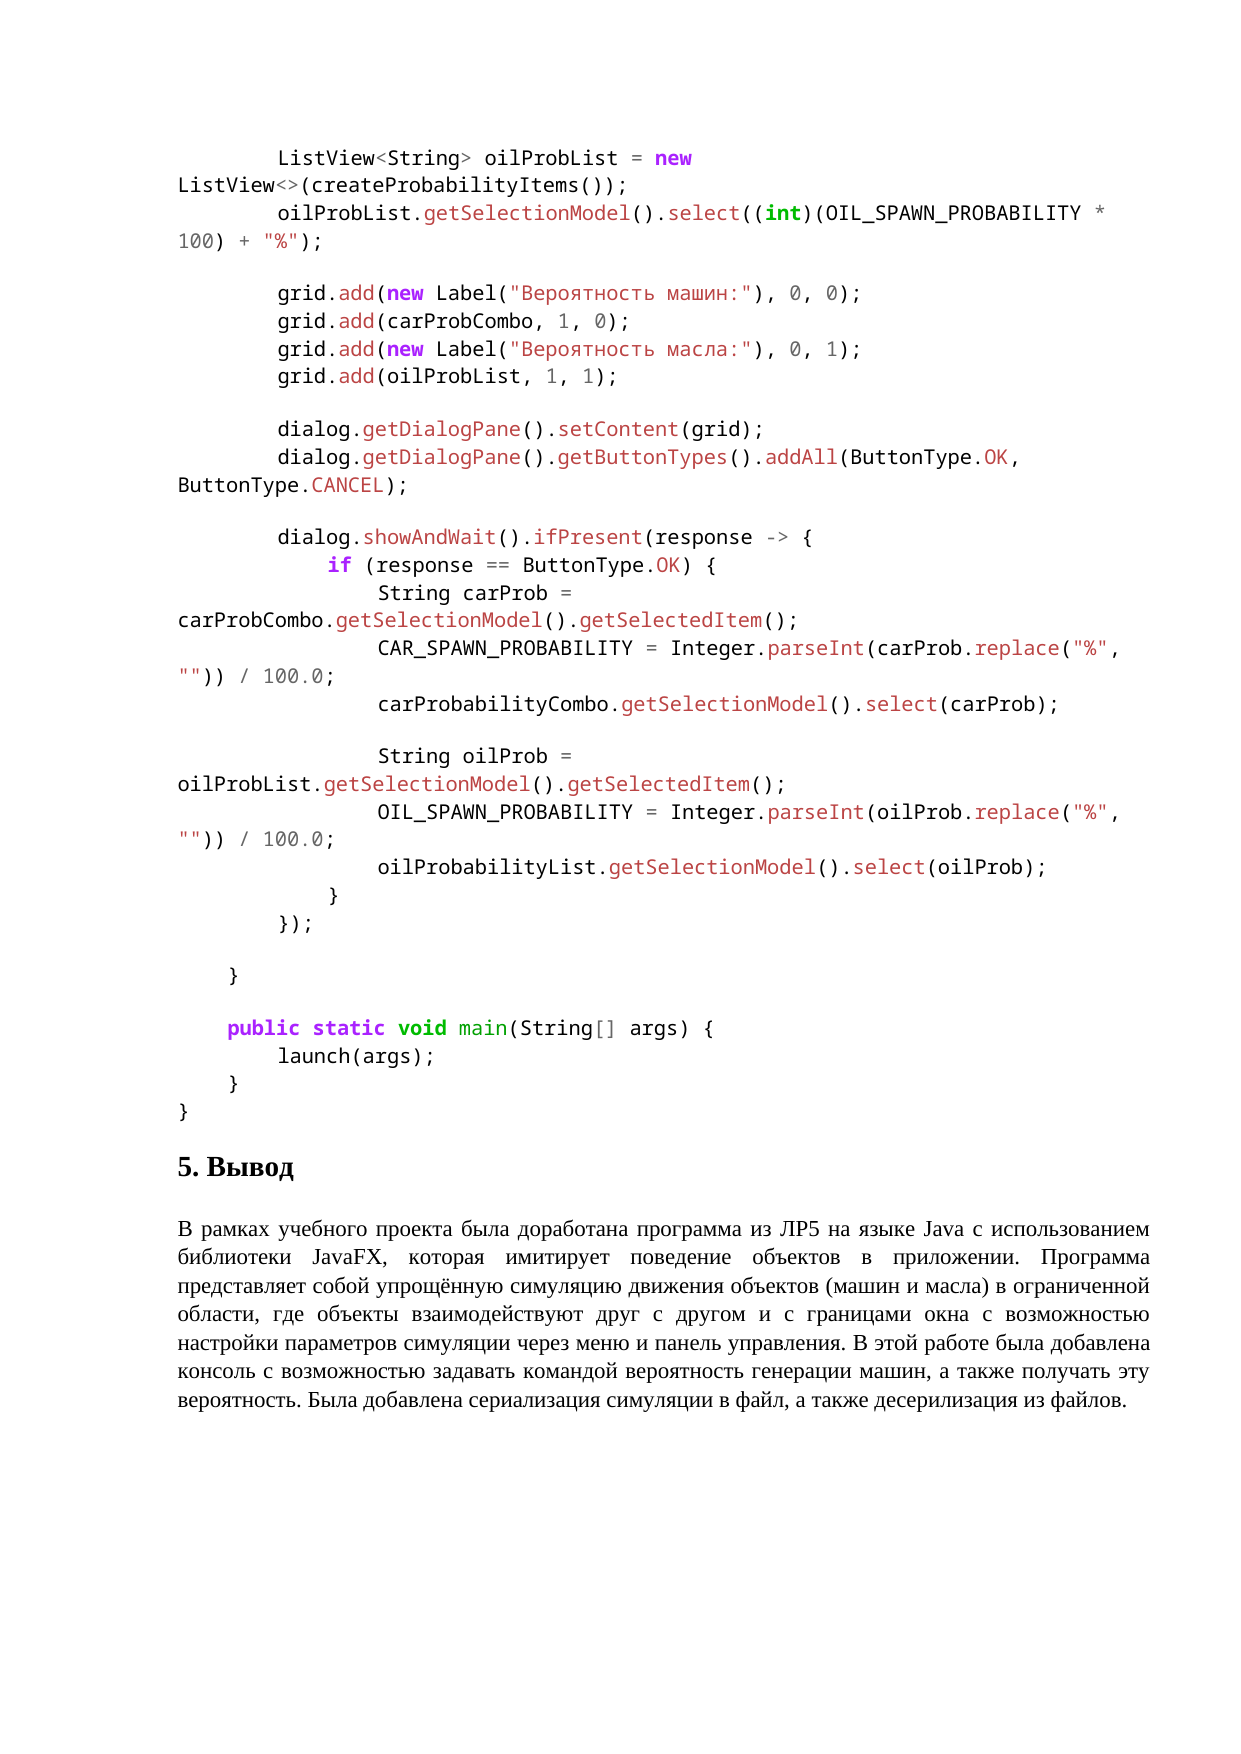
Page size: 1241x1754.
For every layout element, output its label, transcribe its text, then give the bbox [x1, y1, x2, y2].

text grid.add(new Label("Вероятность машин:"), 0, 0); [177, 279, 1152, 307]
text public static void main(String[] args) { [177, 1013, 1152, 1041]
text ListView<String> oilProbList = new ListView<>(createProbabilityItems()); [177, 143, 1152, 198]
text String carProb = carProbCombo.getSelectionModel().getSelectedItem(); [177, 578, 1152, 634]
text grid.add(carProbCombo, 1, 0); [177, 307, 1152, 334]
text if (response == ButtonType.OK) { [177, 551, 1152, 578]
text } [177, 880, 1152, 908]
text }); [177, 908, 1152, 936]
text grid.add(oilProbList, 1, 1); [177, 362, 1152, 390]
text В рамках учебного проекта была доработана программа из ЛР5 на языке Java с использованием библиотеки JavaFX, которая имитирует поведение объектов в приложении. Программа представляет собой упрощённую симуляцию движения объектов (машин и масла) в ограниченной области, где объекты взаимодействуют друг с другом и с границами окна с возможностью настройки параметров симуляции через меню и панель управления. В этой работе была добавлена консоль с возможностью задавать командой вероятность генерации машин, а также получать эту вероятность. Была добавлена сериализация симуляции в файл, а также десерилизация из файлов. [177, 1215, 1152, 1412]
text dialog.getDialogPane().setContent(grid); [177, 415, 1152, 442]
text oilProbabilityList.getSelectionModel().select(oilProb); [177, 853, 1152, 880]
text } [177, 961, 1152, 988]
text OIL_SPAWN_PROBABILITY = Integer.parseInt(oilProb.replace("%", "")) / 100.0; [177, 797, 1152, 853]
text launch(args); [177, 1041, 1152, 1069]
text String oilProb = oilProbList.getSelectionModel().getSelectedItem(); [177, 742, 1152, 797]
text CAR_SPAWN_PROBABILITY = Integer.parseInt(carProb.replace("%", "")) / 100.0; [177, 634, 1152, 689]
text dialog.showAndWait().ifPresent(response -> { [177, 523, 1152, 551]
text grid.add(new Label("Вероятность масла:"), 0, 1); [177, 334, 1152, 362]
text } [177, 1069, 1152, 1097]
text } [177, 1097, 1152, 1124]
text 5. Вывод [177, 1149, 1152, 1183]
text dialog.getDialogPane().getButtonTypes().addAll(ButtonType.OK, ButtonType.CANCEL); [177, 442, 1152, 498]
text oilProbList.getSelectionModel().select((int)(OIL_SPAWN_PROBABILITY * 100) + "%"); [177, 198, 1152, 254]
text carProbabilityCombo.getSelectionModel().select(carProb); [177, 689, 1152, 717]
